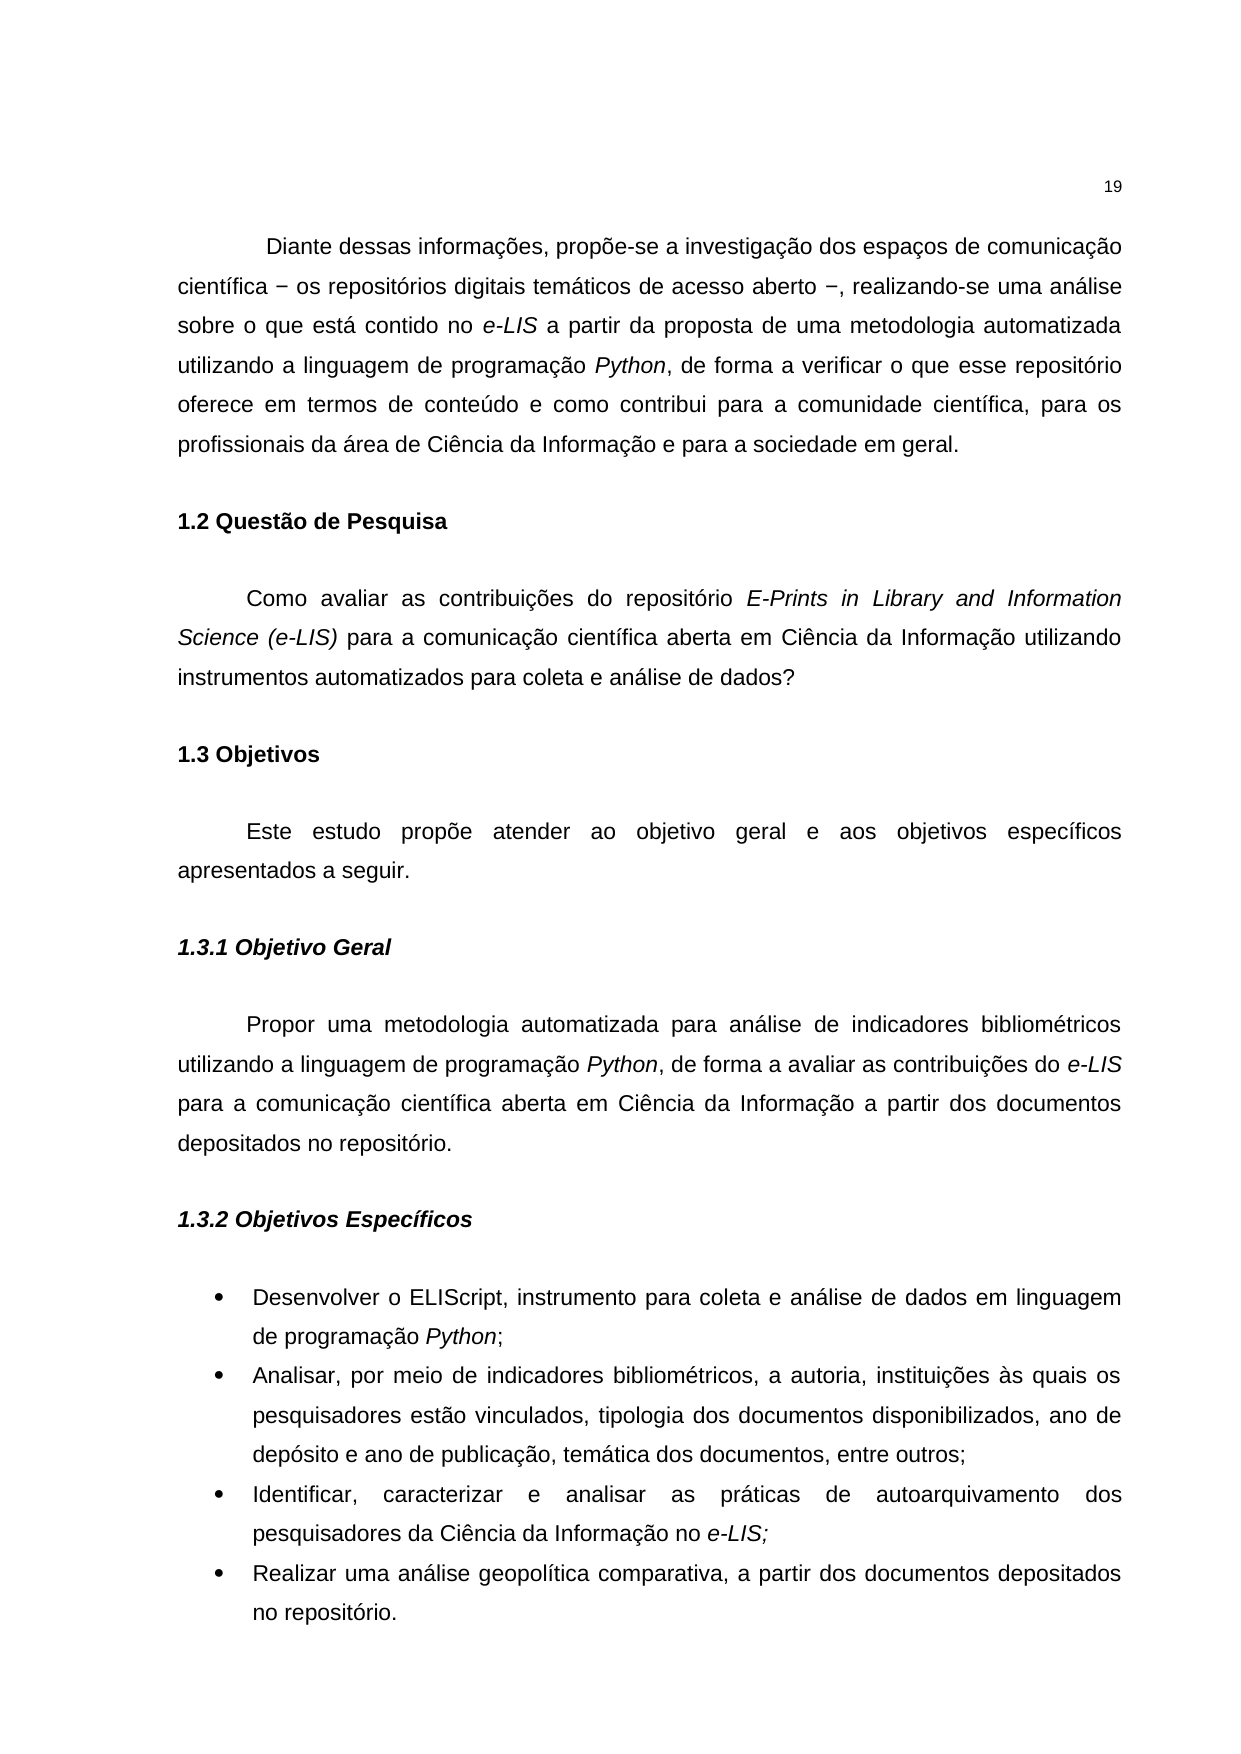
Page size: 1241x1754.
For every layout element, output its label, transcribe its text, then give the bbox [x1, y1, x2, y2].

subtitle 1.3 Objetivos [177, 741, 1122, 767]
text Como avaliar as contribuições do repositório E-Prints in Library and Information Science (e-LIS) para a comunicação científica aberta em Ciência da Informação utilizando instrumentos automatizados para coleta e análise de dados? [177, 585, 1122, 690]
text Este estudo propõe atender ao objetivo geral e aos objetivos específicos apresentados a seguir. [177, 818, 1122, 883]
text Propor uma metodologia automatizada para análise de indicadores bibliométricos utilizando a linguagem de programação Python, de forma a avaliar as contribuições do e-LIS para a comunicação científica aberta em Ciência da Informação a partir dos documentos depositados no repositório. [177, 1011, 1122, 1156]
list Identificar, caracterizar e analisar as práticas de autoarquivamento dos pesquisadores da Ciência da Informação no e-LIS; [215, 1481, 1122, 1547]
list Desenvolver o ELIScript, instrumento para coleta e análise de dados em linguagem de programação Python; [215, 1283, 1122, 1349]
list Analisar, por meio de indicadores bibliométricos, a autoria, instituições às quais os pesquisadores estão vinculados, tipologia dos documentos disponibilizados, ano de depósito e ano de publicação, temática dos documentos, entre outros; [215, 1362, 1122, 1468]
text Diante dessas informações, propõe-se a investigação dos espaços de comunicação científica − os repositórios digitais temáticos de acesso aberto −, realizando-se uma análise sobre o que está contido no e-LIS a partir da proposta de uma metodologia automatizada utilizando a linguagem de programação Python, de forma a verificar o que esse repositório oferece em termos de conteúdo e como contribui para a comunidade científica, para os profissionais da área de Ciência da Informação e para a sociedade em geral. [177, 233, 1122, 457]
subtitle 1.2 Questão de Pesquisa [177, 508, 1122, 534]
subtitle 1.3.1 Objetivo Geral [177, 934, 1122, 960]
list Realizar uma análise geopolítica comparativa, a partir dos documentos depositados no repositório. [215, 1560, 1122, 1626]
subtitle 1.3.2 Objetivos Específicos [177, 1206, 1122, 1233]
